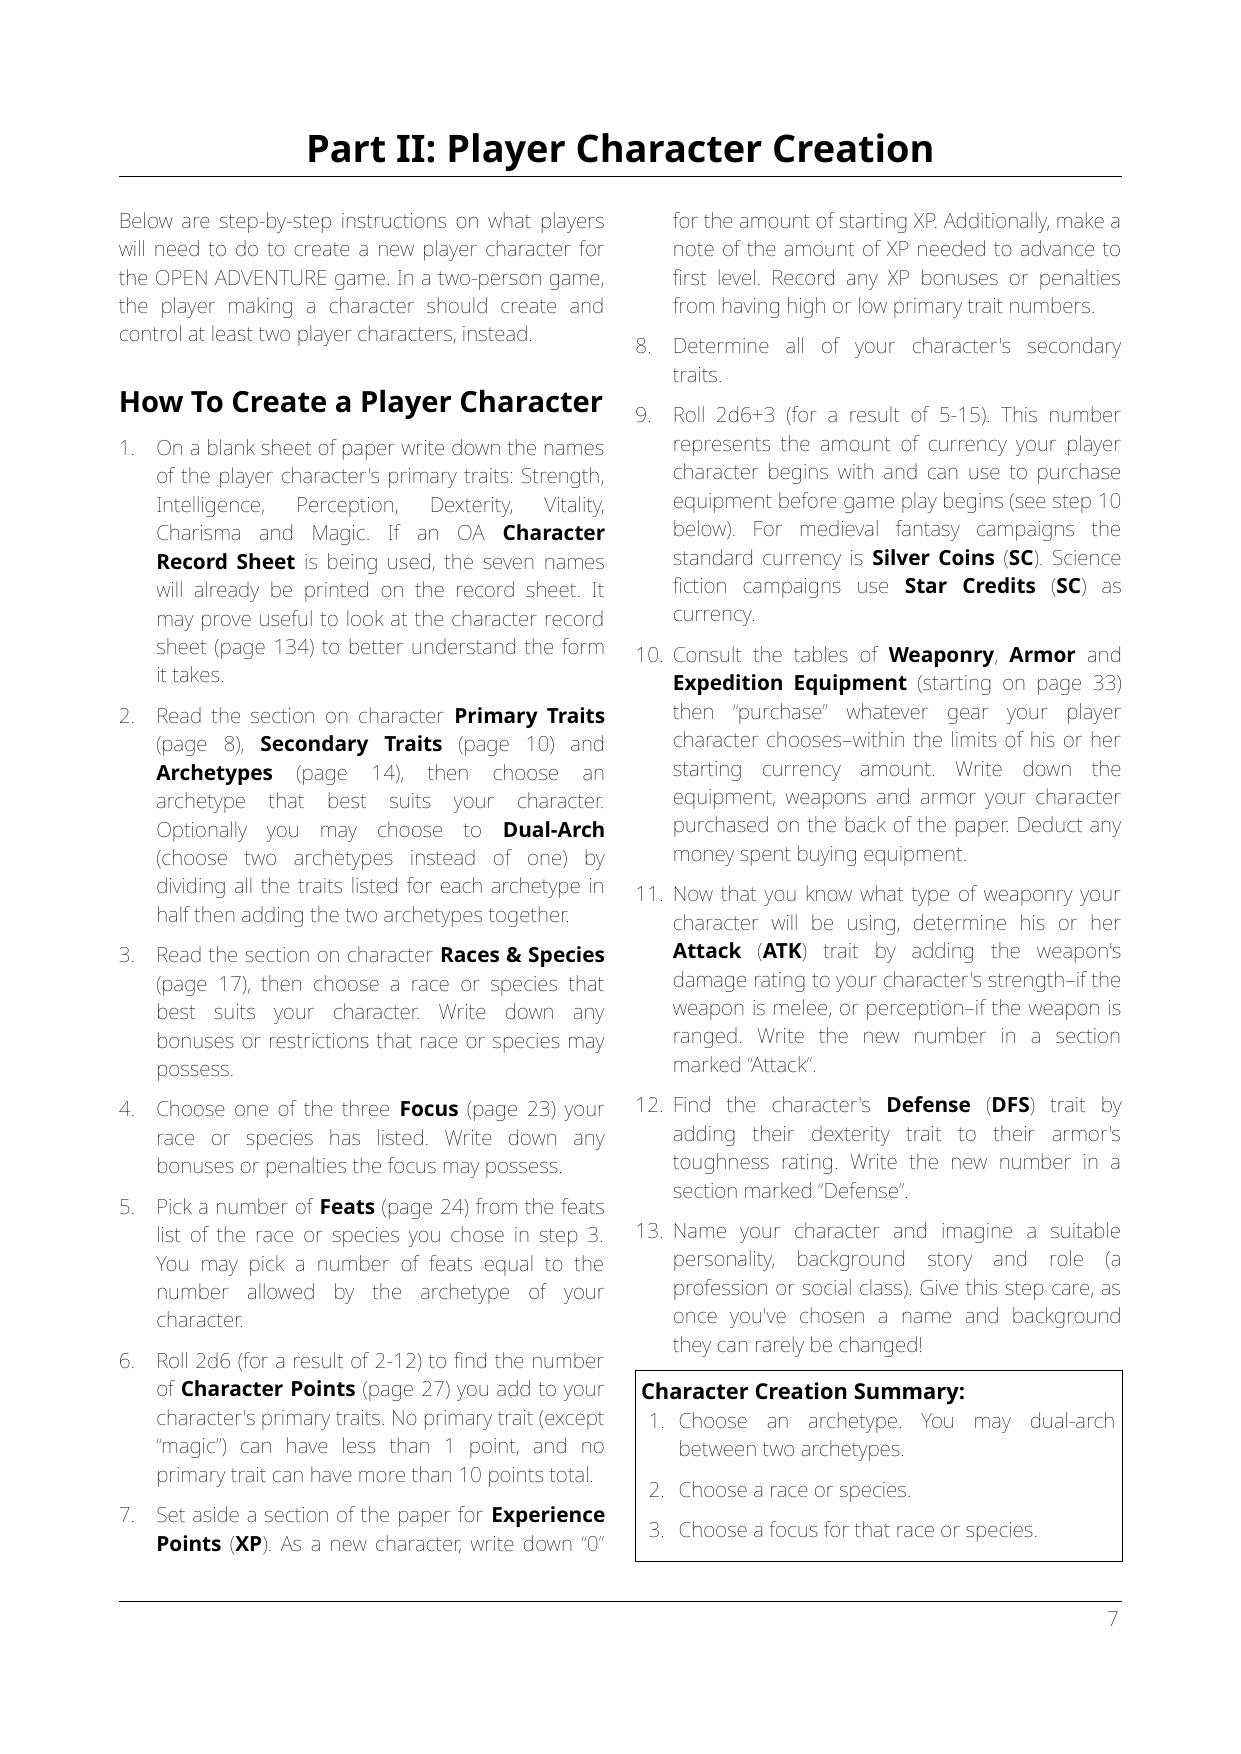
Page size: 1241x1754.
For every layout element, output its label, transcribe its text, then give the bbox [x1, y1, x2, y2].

subtitle How To Create a Player Character [118, 381, 605, 421]
list Roll 2d6+3 (for a result of 5-15). This number represents the amount of currency your player character begins with and can use to purchase equipment before game play begins (see step 10 below). For medieval fantasy campaigns the standard currency is Silver Coins (SC). Science fiction campaigns use Star Credits (SC) as currency. [635, 400, 1122, 628]
list Now that you know what type of weaponry your character will be using, determine his or her Attack (ATK) trait by adding the weapon's damage rating to your character's strength–if the weapon is melee, or perception–if the weapon is ranged. Write the new number in a section marked “Attack”. [635, 879, 1122, 1078]
list Read the section on character Primary Traits (page 6), Secondary Traits (page 7) and Archetypes (page 10), then choose an archetype that best suits your character. Optionally you may choose to Dual-Arch (choose two archetypes instead of one) by dividing all the traits listed for each archetype in half then adding the two archetypes together. [118, 701, 605, 928]
list Name your character and imagine a suitable personality, background story and role (a profession or social class). Give this step care, as once you've chosen a name and background they can rarely be changed! [635, 1216, 1122, 1358]
list Roll 2d6 (for a result of 2-12) to find the number of Character Points (page 20) you add to your character's primary traits. No primary trait (except “magic”) can have less than 1 point, and no primary trait can have more than 10 points total. [118, 1346, 605, 1488]
list On a blank sheet of paper write down the names of the player character's primary traits: Strength, Intelligence, Perception, Dexterity, Vitality, Charisma and Magic. If an OA Character Record Sheet is being used, the seven names will already be printed on the record sheet. It may prove useful to look at the character record sheet (page 91) to better understand the form it takes. [118, 433, 605, 689]
list Set aside a section of the paper for Experience Points (XP). As a new character, write down “0” [118, 1500, 605, 1557]
list Read the section on character Races & Species (page 12), then choose a race or species that best suits your character. Write down any bonuses or restrictions that race or species may possess. [118, 940, 605, 1083]
text Below are step-by-step instructions on what players will need to do to create a new player character for the OPEN ADVENTURE game. In a two-person game, the player making a character should create and control at least two player characters, instead. [118, 206, 605, 348]
list Choose one of the three Focus (page 16) your race or species has listed. Write down any bonuses or penalties the focus may possess. [118, 1094, 605, 1180]
table_header Character Creation Summary: Choose an archetype. You may dual-arch between two archetypes. Choose a race or species. Choose a focus for that race or species. Choose a number of feats for that race or species as allowed by the chosen archetype. Roll 2d6 and add that many character points to your character's primary traits. Calculate secondary traits then apply any bonuses or detriments from archetypes, race or species, focus and feats. Roll 2d6+3 for initial currency and buy starting weapons, armor and expedition gear. Determine attack and defense traits. Choose a name, personality, background and role for your player character. [636, 1371, 1122, 1561]
list Consult the tables of Weaponry, Armor and Expedition Equipment (starting on page 23) then “purchase” whatever gear your player character chooses–within the limits of his or her starting currency amount. Write down the equipment, weapons and armor your character purchased on the back of the paper. Deduct any money spent buying equipment. [635, 640, 1122, 867]
list Determine all of your character's secondary traits. [635, 332, 1122, 388]
list for the amount of starting XP. Additionally, make a note of the amount of XP needed to advance to first level. Record any XP bonuses or penalties from having high or low primary trait numbers. [635, 206, 1122, 319]
list Find the character's Defense (DFS) trait by adding their dexterity trait to their armor's toughness rating. Write the new number in a section marked “Defense”. [635, 1090, 1122, 1204]
list Pick a number of Feats (page 17) from the feats list of the race or species you chose in step 3. You may pick a number of feats equal to the number allowed by the archetype of your character. [118, 1192, 605, 1334]
